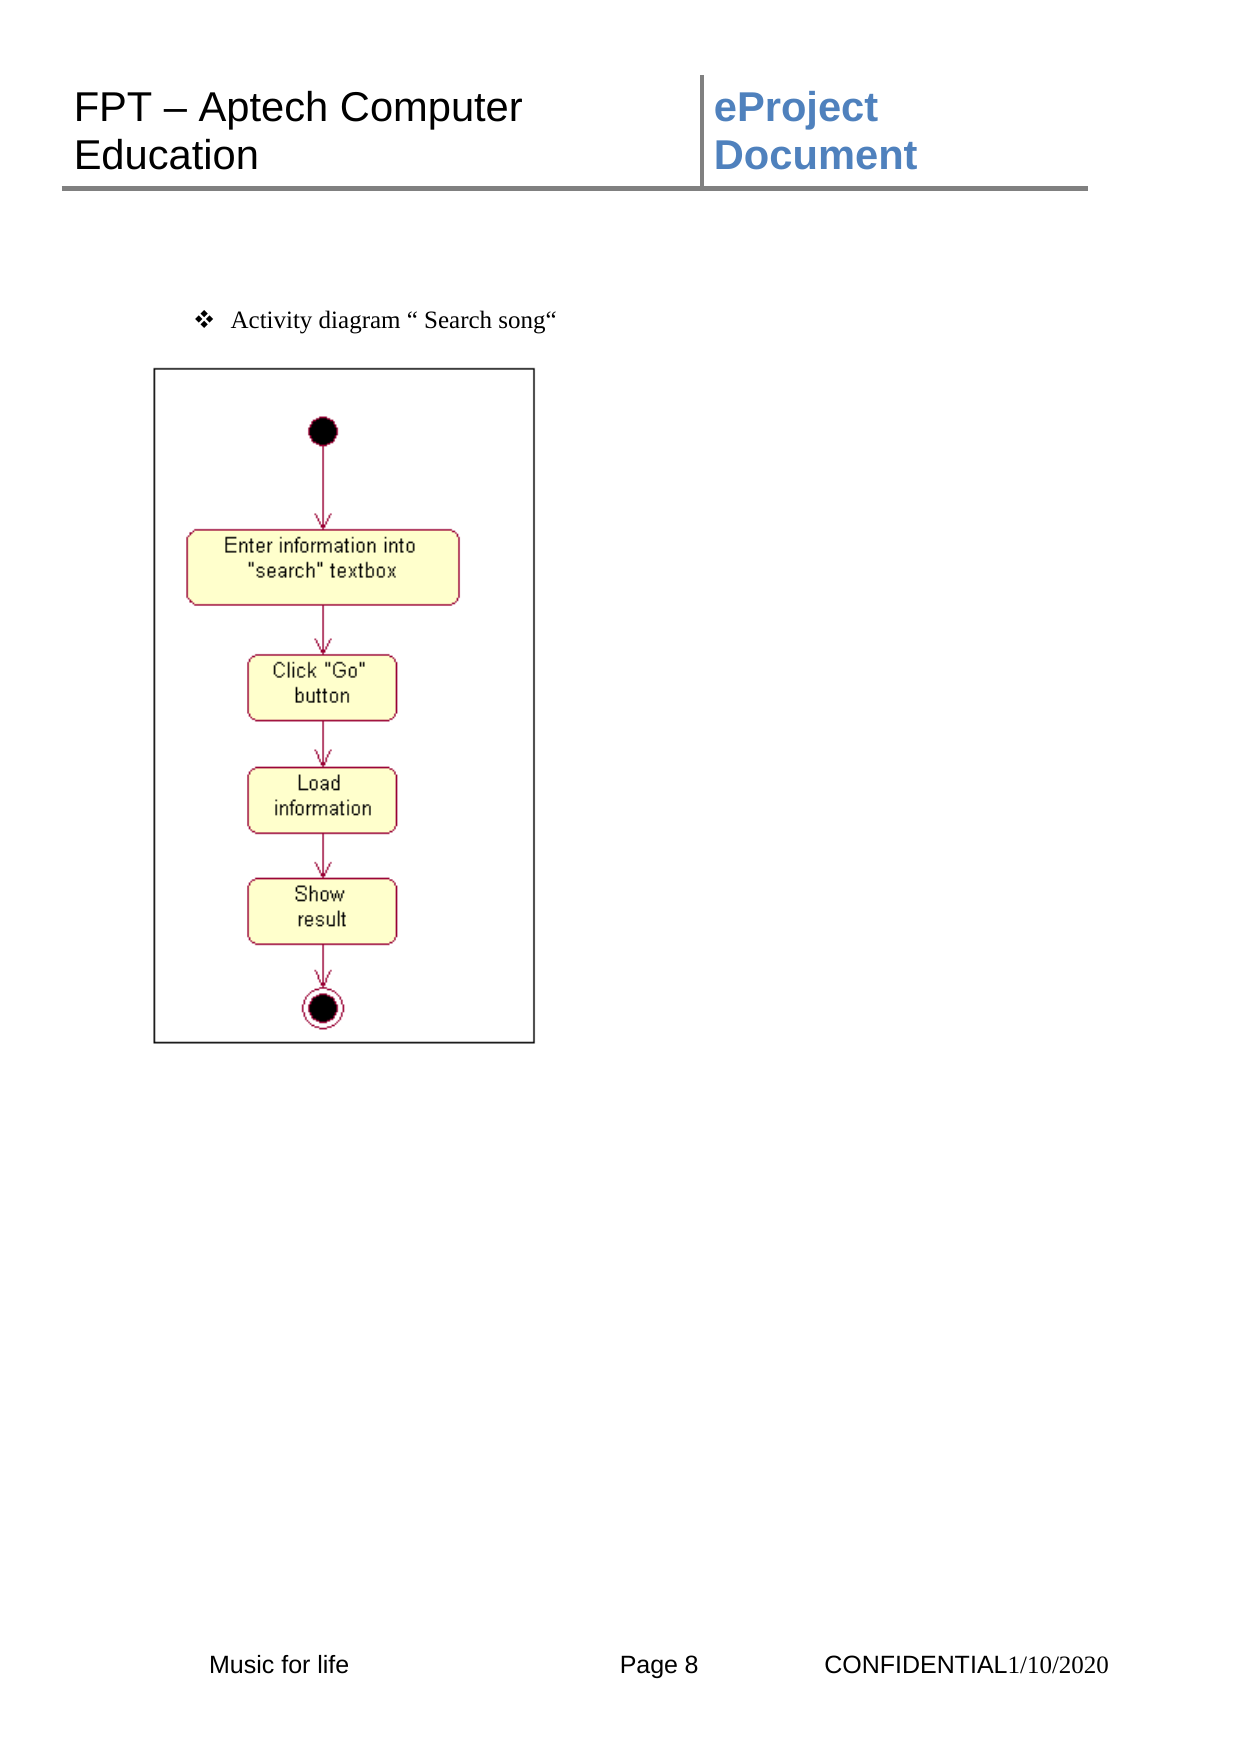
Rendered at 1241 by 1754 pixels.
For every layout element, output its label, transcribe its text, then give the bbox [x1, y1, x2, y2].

picture [146, 359, 546, 1050]
list Activity diagram “ Search song“ [193, 306, 1172, 334]
